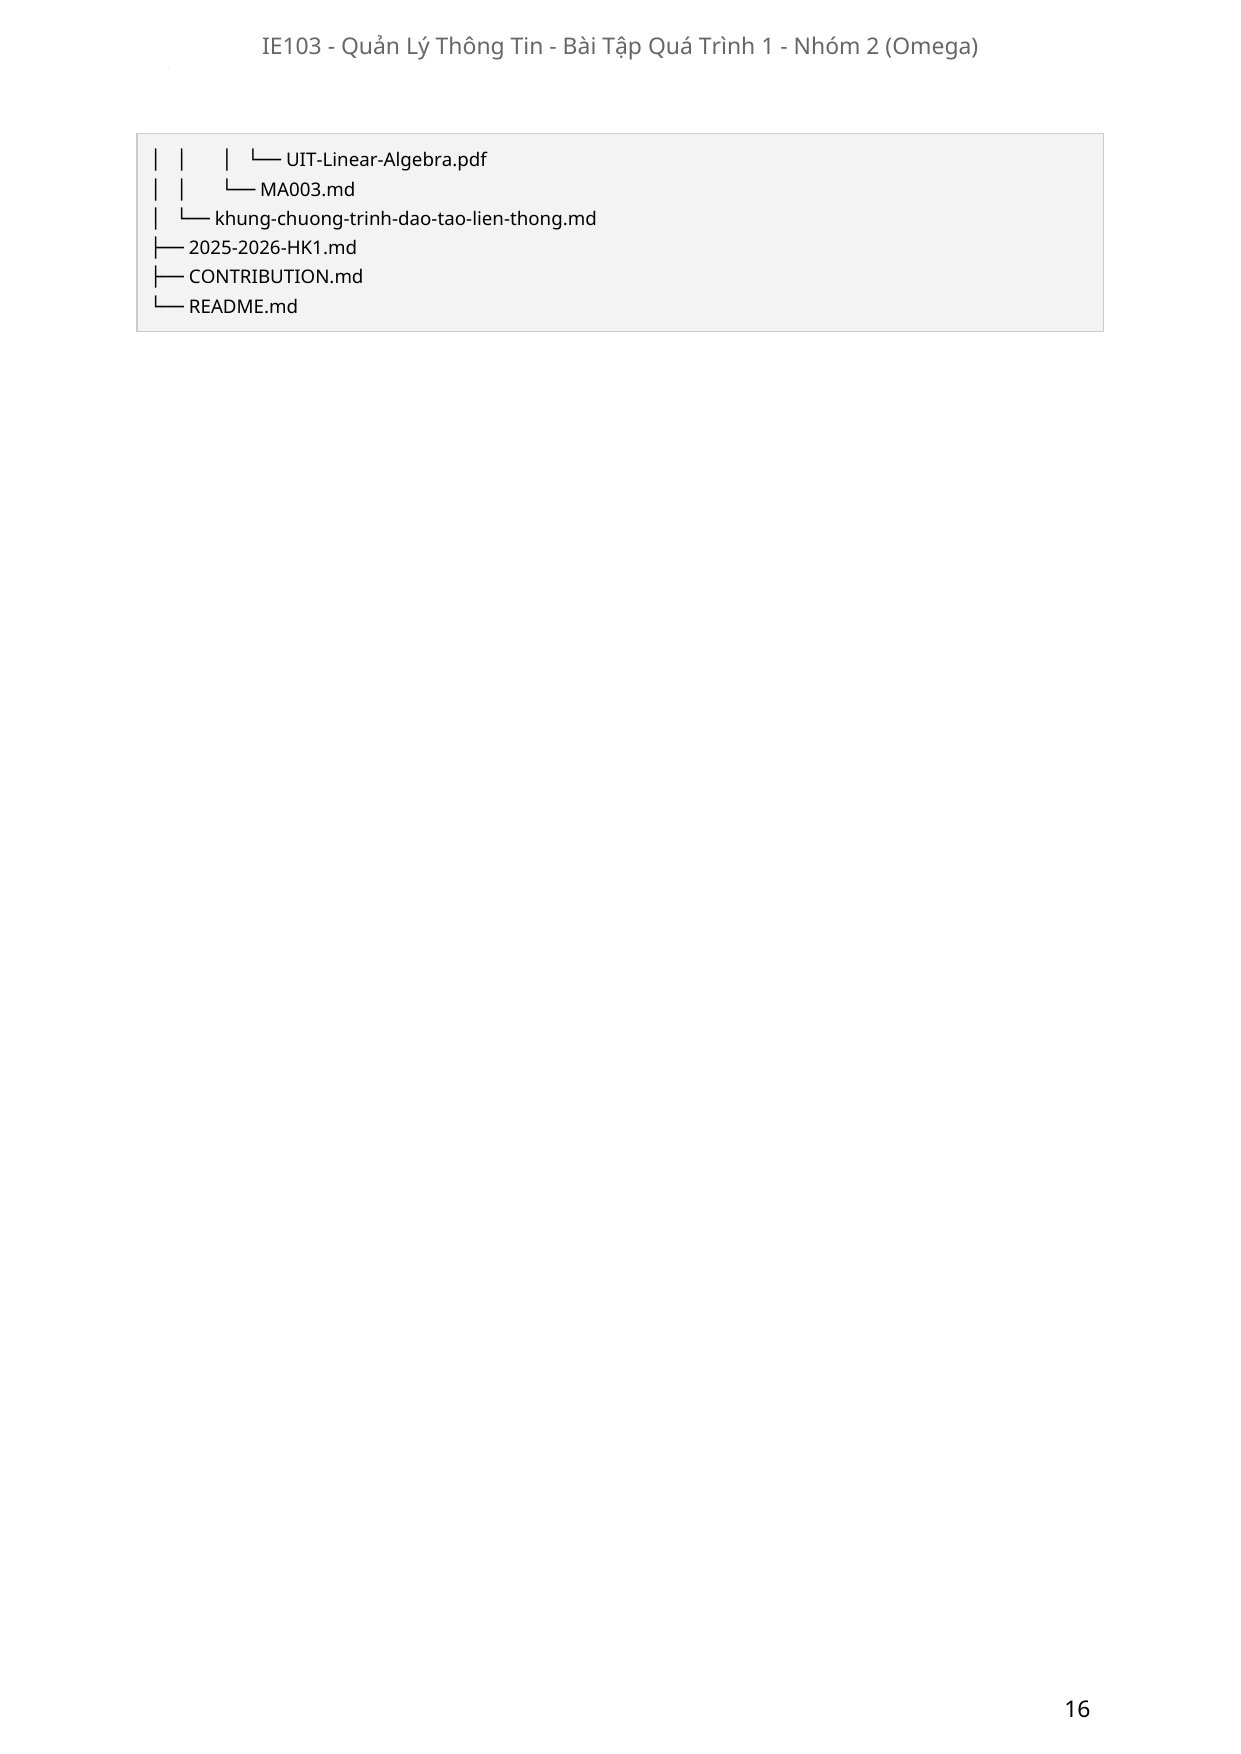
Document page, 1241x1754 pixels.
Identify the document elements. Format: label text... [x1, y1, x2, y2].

text ├── 2025-2026-HK1.md [138, 221, 1103, 250]
text └── README.md [138, 279, 1103, 331]
text │ │ └── MA003.md [138, 162, 1103, 192]
text ├── CONTRIBUTION.md [138, 250, 1103, 279]
text │ └── khung-chuong-trinh-dao-tao-lien-thong.md [138, 192, 1103, 221]
text │ │ │ └── UIT-Linear-Algebra.pdf [138, 134, 1103, 162]
